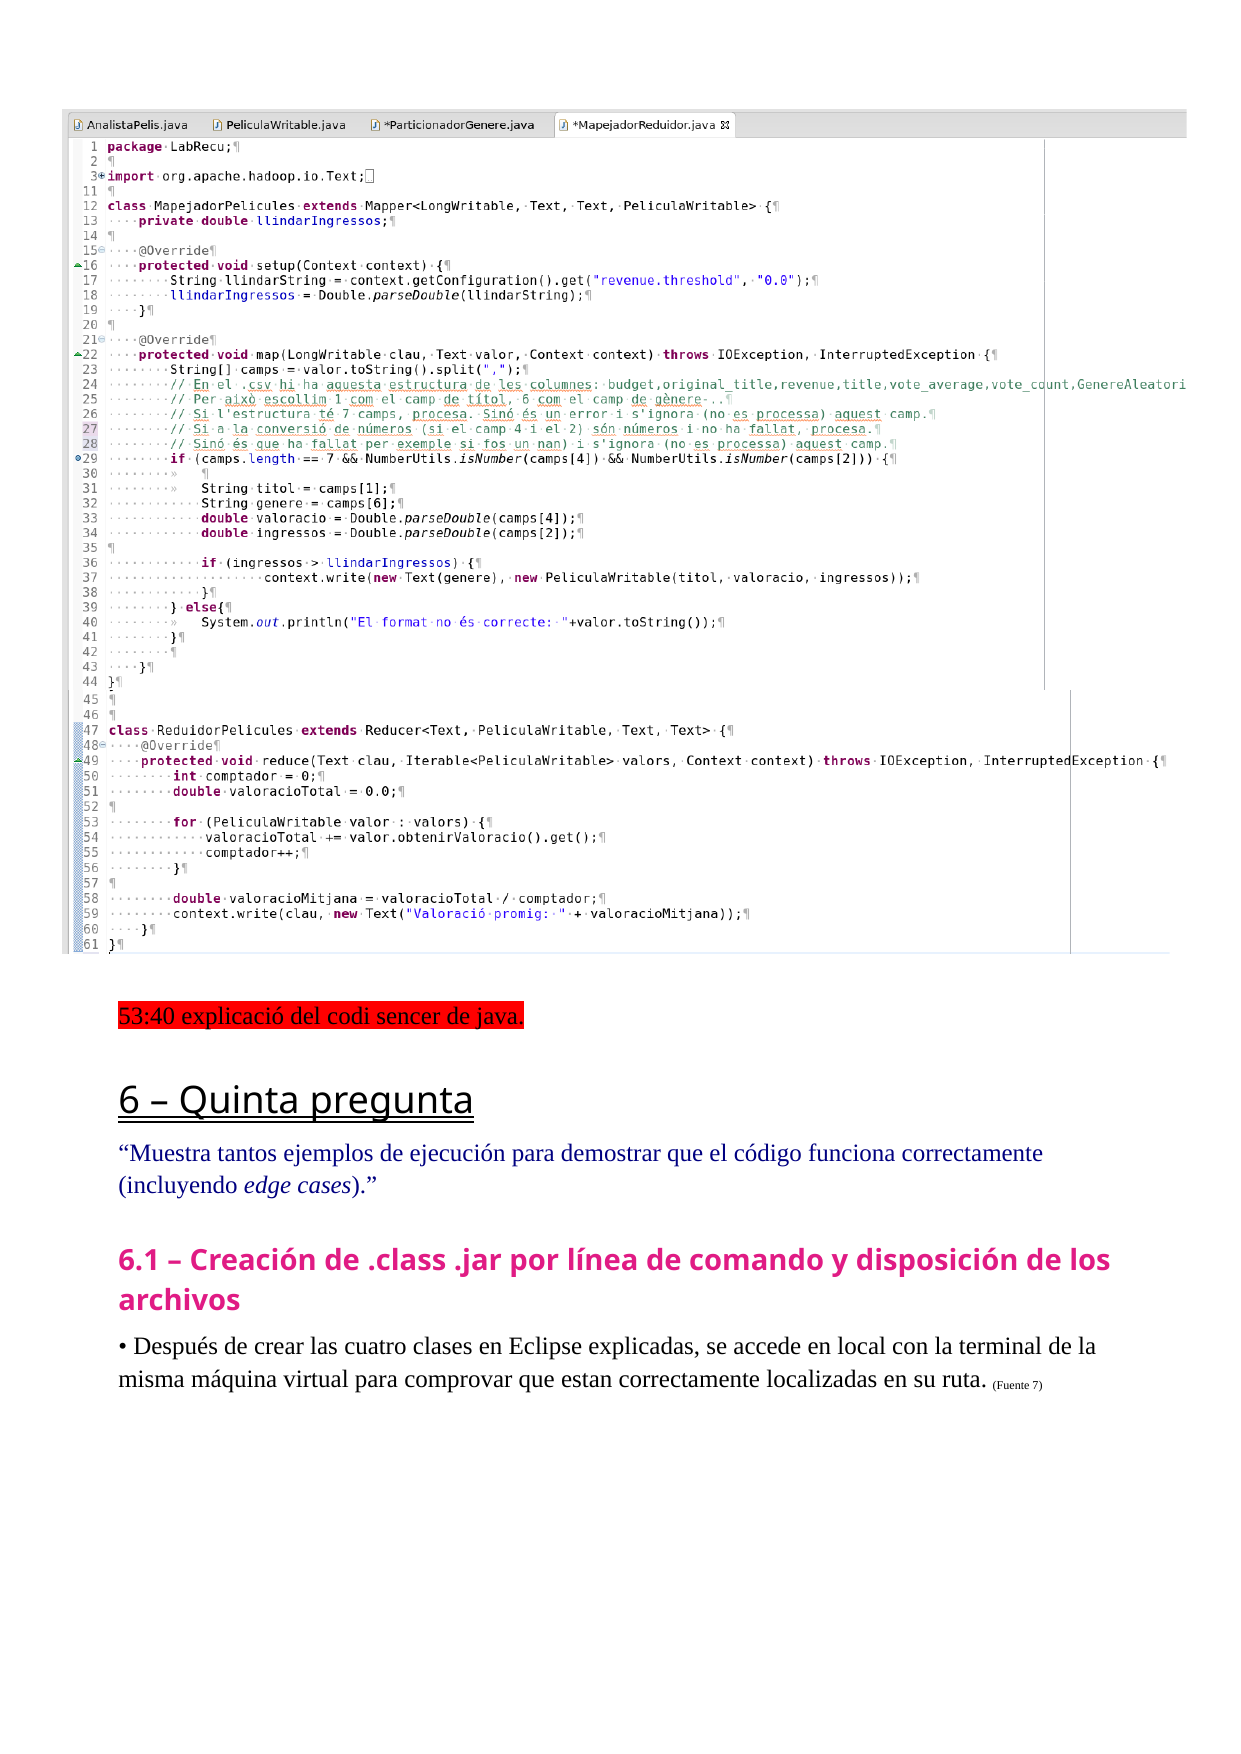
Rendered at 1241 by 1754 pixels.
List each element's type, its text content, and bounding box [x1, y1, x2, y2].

text • Después de crear las cuatro clases en Eclipse explicadas, se accede en local con la terminal de la misma máquina virtual para comprovar que estan correctamente localizadas en su ruta. (Fuente 7) [118, 1331, 1122, 1393]
subtitle 6.1 – Creación de .class .jar por línea de comando y disposición de los archivos [118, 1239, 1122, 1318]
text 53:40 explicació del codi sencer de java. [118, 1001, 1122, 1029]
text “Muestra tantos ejemplos de ejecución para demostrar que el código funciona correctamente (incluyendo edge cases).” [118, 1138, 1122, 1199]
subtitle 6 – Quinta pregunta [118, 1073, 1122, 1125]
picture [62, 109, 1187, 954]
